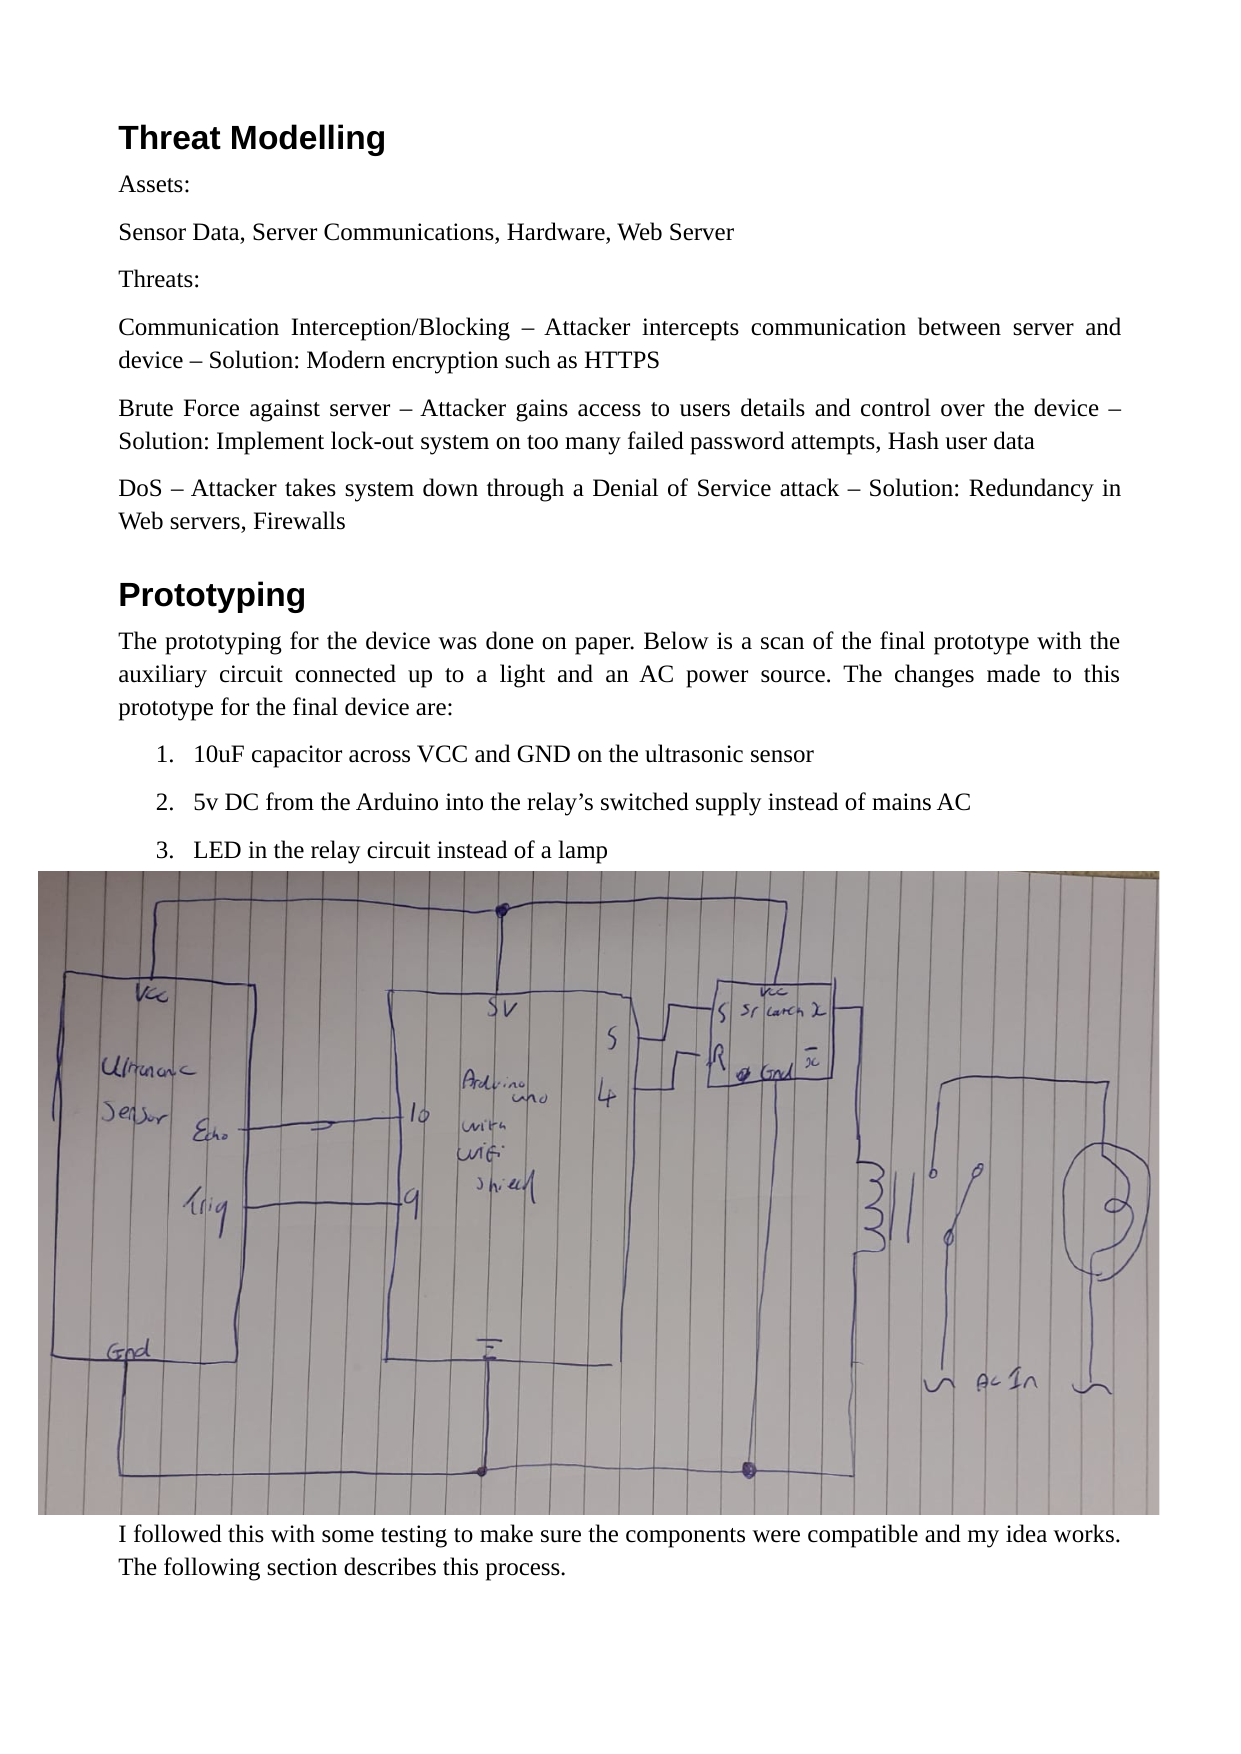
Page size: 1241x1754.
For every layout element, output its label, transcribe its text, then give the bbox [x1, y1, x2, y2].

text DoS – Attacker takes system down through a Denial of Service attack – Solution: Redundancy in Web servers, Firewalls [118, 473, 1122, 535]
text Assets: [118, 169, 1122, 198]
list 5v DC from the Arduino into the relay’s switched supply instead of mains AC [156, 787, 1122, 816]
text Sensor Data, Server Communications, Hardware, Web Server [118, 217, 1122, 246]
subtitle Threat Modelling [118, 118, 1122, 157]
list 10uF capacitor across VCC and GND on the ultrasonic sensor [156, 739, 1122, 768]
text Communication Interception/Blocking – Attacker intercepts communication between server and device – Solution: Modern encryption such as HTTPS [118, 312, 1122, 374]
picture [38, 871, 1160, 1515]
text The prototyping for the device was done on paper. Below is a scan of the final prototype with the auxiliary circuit connected up to a light and an AC power source. The changes made to this prototype for the final device are: [118, 626, 1122, 721]
text Brute Force against server – Attacker gains access to users details and control over the device – Solution: Implement lock-out system on too many failed password attempts, Hash user data [118, 393, 1122, 454]
text I followed this with some testing to make sure the components were compatible and my idea works. The following section describes this process. [118, 1515, 1122, 1581]
list LED in the relay circuit instead of a lamp [156, 835, 1122, 863]
subtitle Prototyping [118, 575, 1122, 613]
text Threats: [118, 264, 1122, 293]
